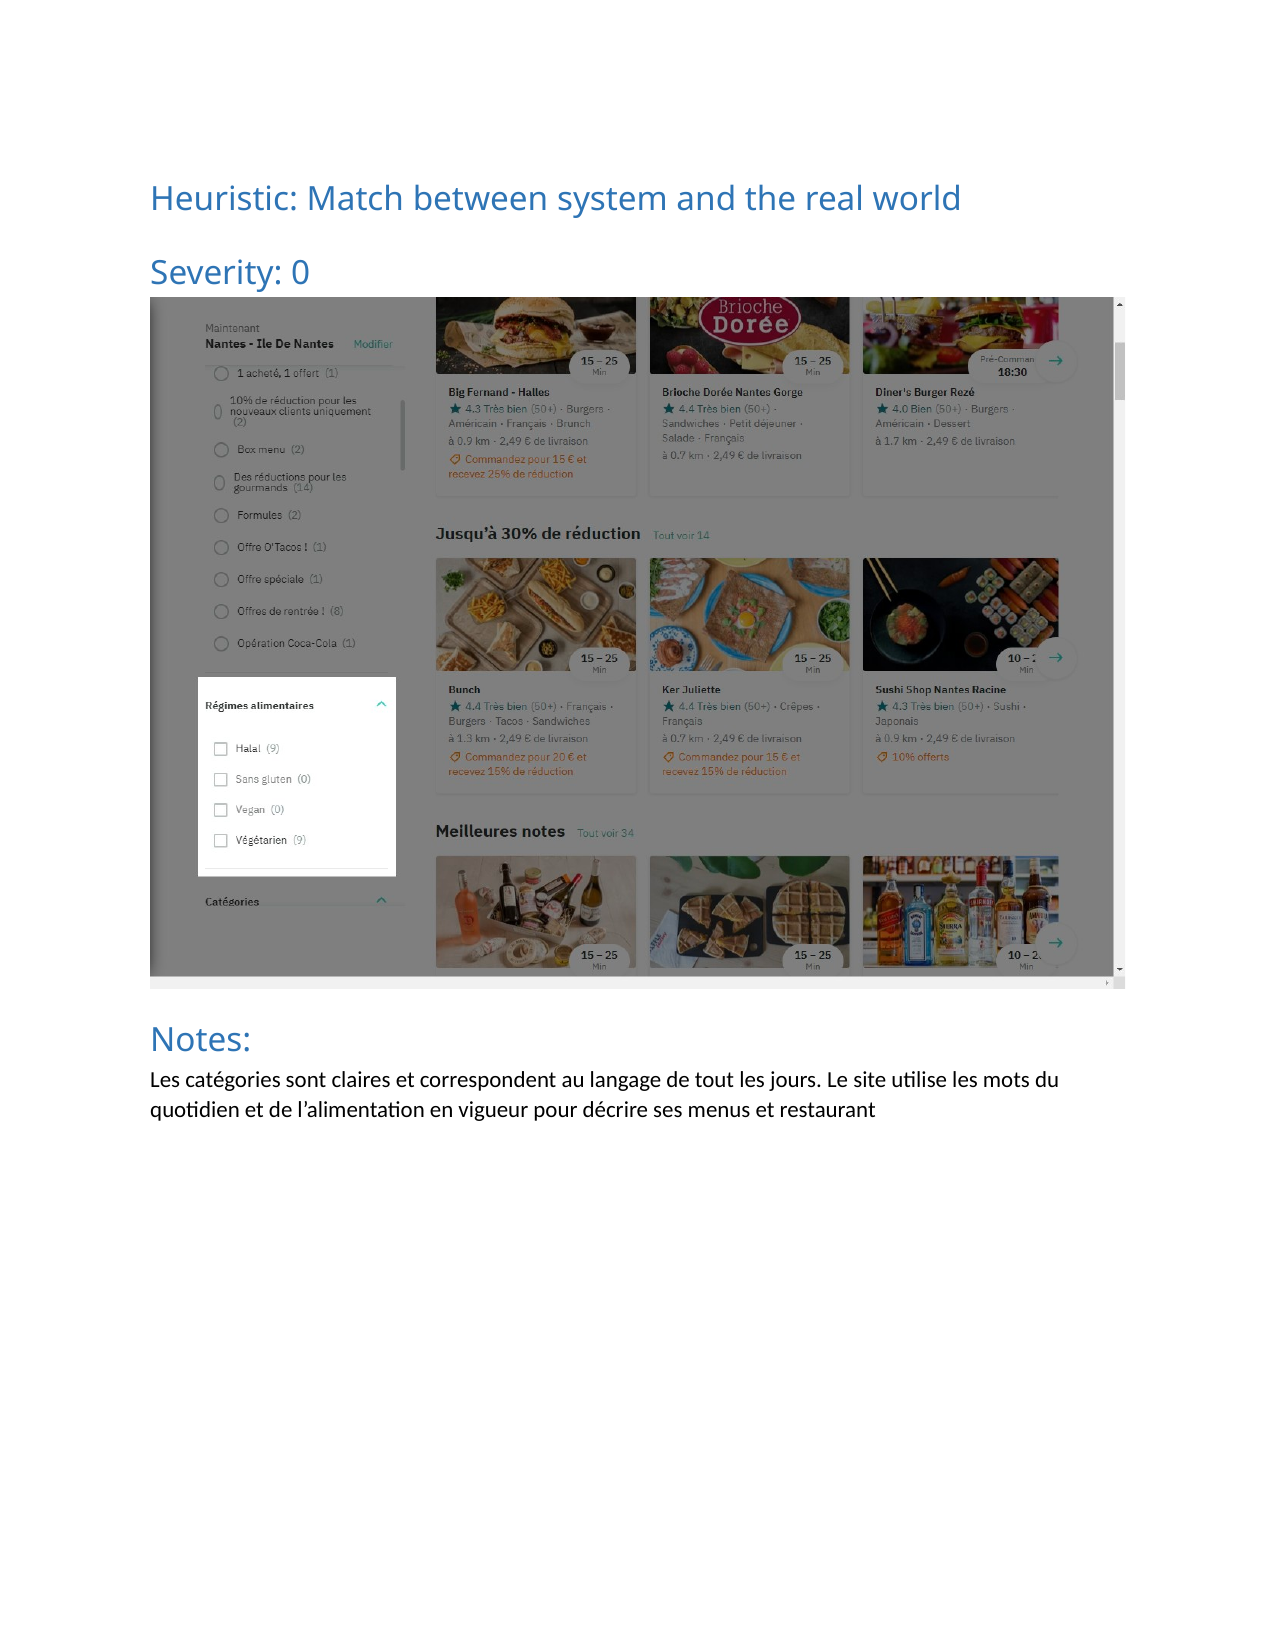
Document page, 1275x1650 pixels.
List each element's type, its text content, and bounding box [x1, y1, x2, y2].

subtitle Severity: 0 [150, 249, 1125, 294]
picture [150, 297, 1125, 989]
subtitle Notes: [150, 1016, 1125, 1062]
text Les catégories sont claires et correspondent au langage de tout les jours. Le site utilise les mots du quotidien et de l’alimentation en vigueur pour décrire ses menus et restaurant [150, 1065, 1125, 1123]
subtitle Heuristic: Match between system and the real world [150, 175, 1125, 220]
